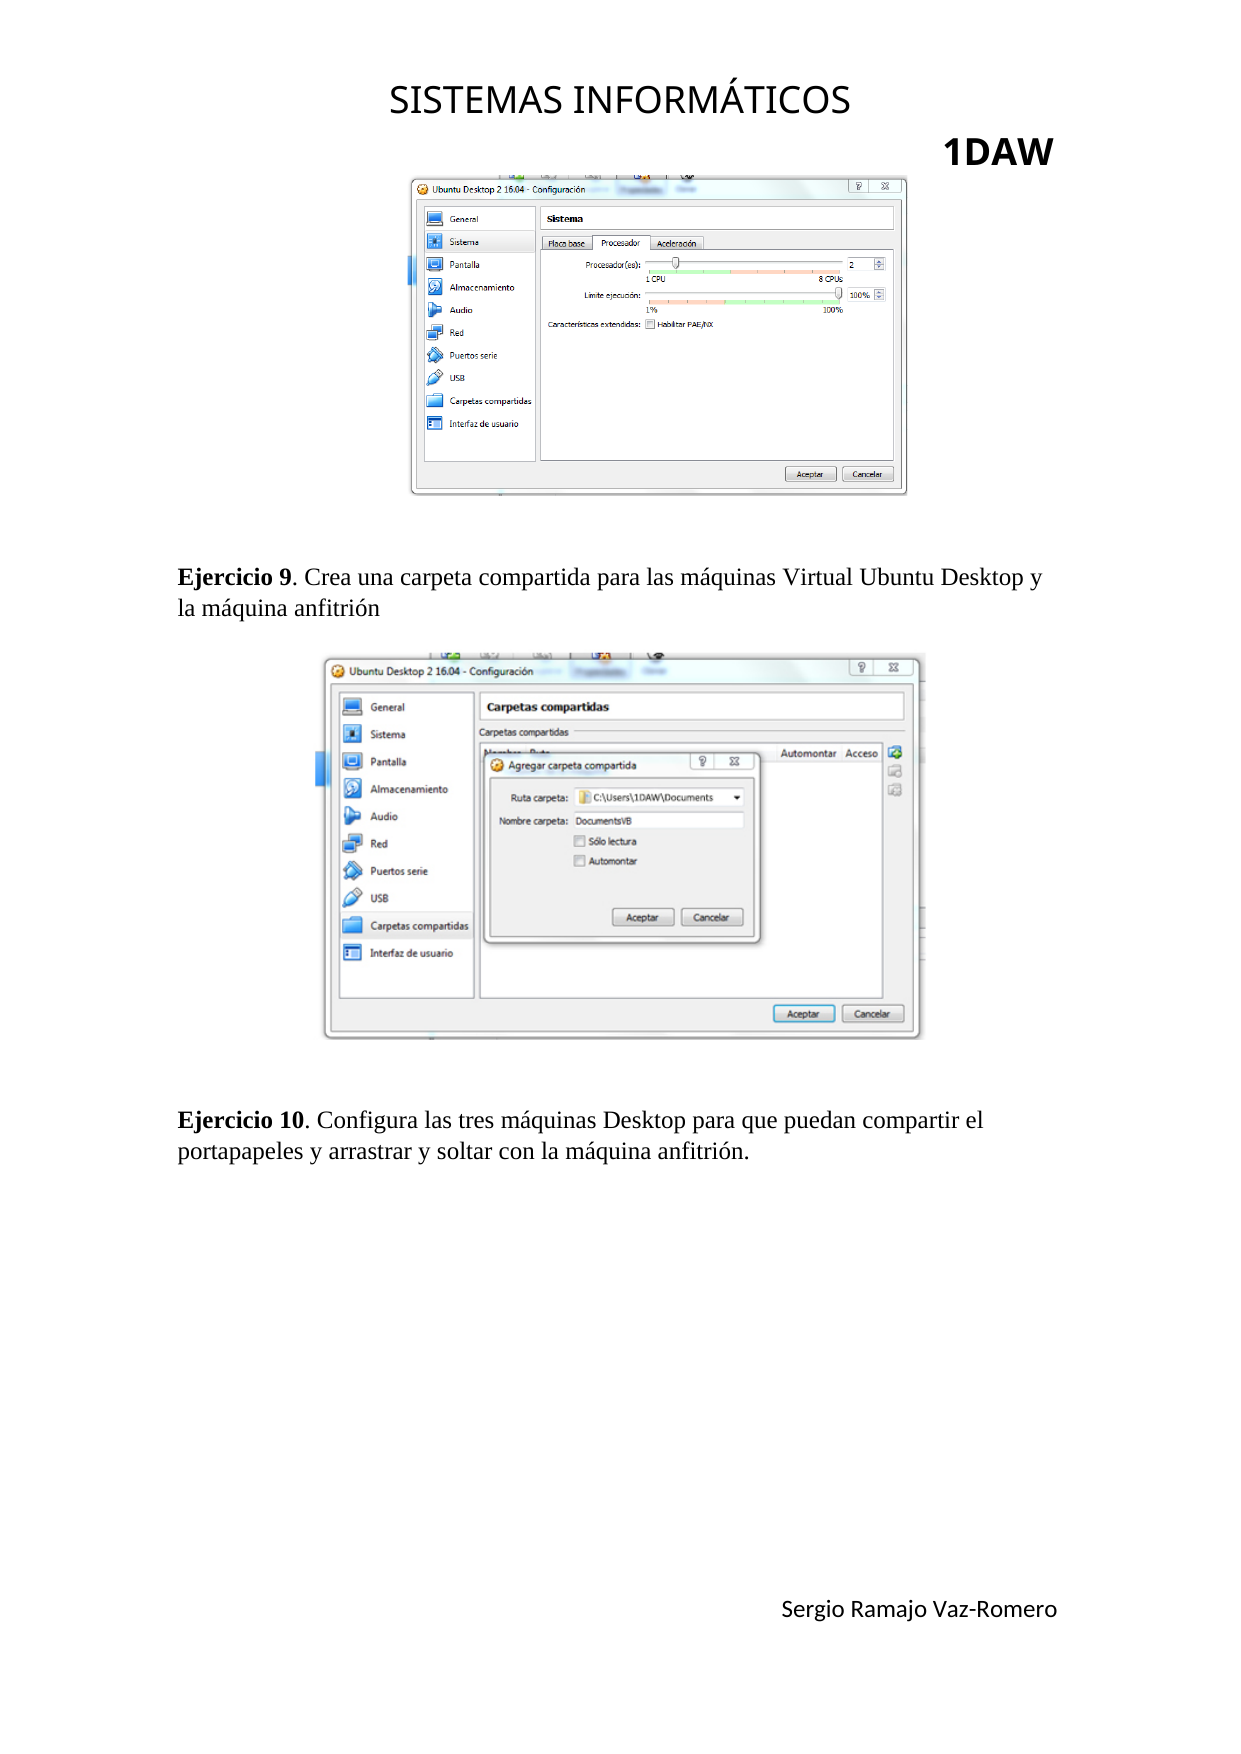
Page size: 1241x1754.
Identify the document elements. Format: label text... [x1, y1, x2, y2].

picture [407, 175, 908, 496]
picture [313, 640, 928, 1040]
text Ejercicio 10. Configura las tres máquinas Desktop para que puedan compartir el portapapeles y arrastrar y soltar con la máquina anfitrión. [177, 1105, 1063, 1165]
text Ejercicio 9. Crea una carpeta compartida para las máquinas Virtual Ubuntu Desktop y la máquina anfitrión [177, 562, 1063, 622]
